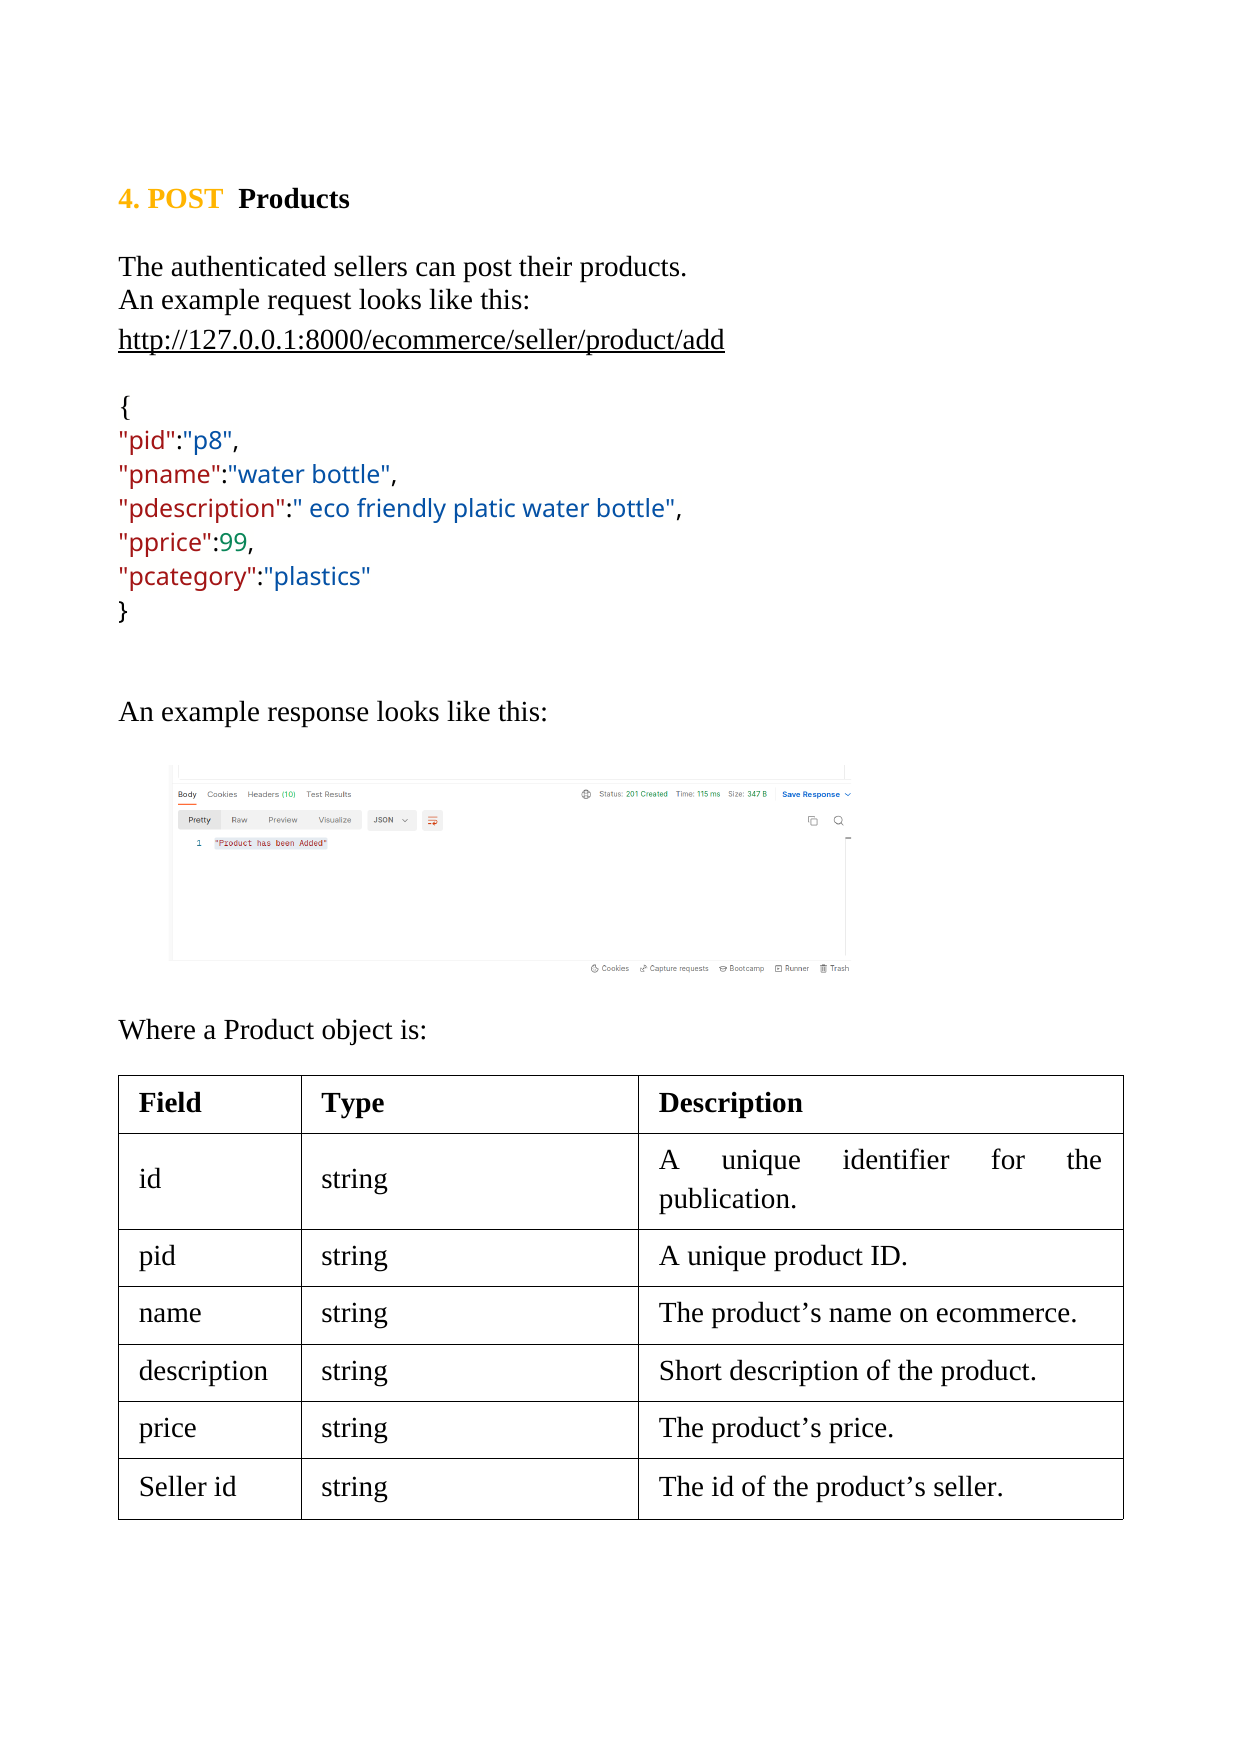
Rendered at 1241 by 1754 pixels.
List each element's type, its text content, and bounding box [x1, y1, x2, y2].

table_cell pid [119, 1230, 301, 1286]
text The authenticated sellers can post their products. [118, 249, 1122, 282]
text } [118, 593, 1122, 627]
text An example response looks like this: [118, 694, 1122, 728]
text "pdescription":" eco friendly platic water bottle", [118, 491, 1122, 525]
table_cell A unique identifier for the publication. [639, 1134, 1123, 1229]
table_cell id [119, 1134, 301, 1229]
text Where a Product object is: [118, 1012, 1122, 1045]
text "pcategory":"plastics" [118, 559, 1122, 593]
table_cell price [119, 1402, 301, 1458]
table_cell string [302, 1134, 638, 1229]
text "pprice":99, [118, 525, 1122, 559]
table_cell string [302, 1459, 638, 1518]
table_cell A unique product ID. [639, 1230, 1123, 1286]
text An example request looks like this: [118, 282, 1122, 316]
text "pid":"p8", [118, 423, 1122, 457]
table_header Field [119, 1076, 301, 1133]
table_cell string [302, 1402, 638, 1458]
table_cell name [119, 1287, 301, 1343]
table_cell description [119, 1345, 301, 1401]
text "pname":"water bottle", [118, 457, 1122, 491]
table_cell string [302, 1287, 638, 1343]
table_cell The product’s name on ecommerce. [639, 1287, 1123, 1343]
text http://127.0.0.1:8000/ecommerce/seller/product/add [118, 322, 1122, 356]
text 4. POST Products [118, 182, 1122, 215]
table_header Description [639, 1076, 1123, 1133]
table_cell The product’s price. [639, 1402, 1123, 1458]
table_cell The id of the product’s seller. [639, 1459, 1123, 1518]
table_cell string [302, 1230, 638, 1286]
table_header Type [302, 1076, 638, 1133]
text { [118, 389, 1122, 423]
table_cell Seller id [119, 1459, 301, 1518]
table_cell Short description of the product. [639, 1345, 1123, 1401]
table_cell string [302, 1345, 638, 1401]
